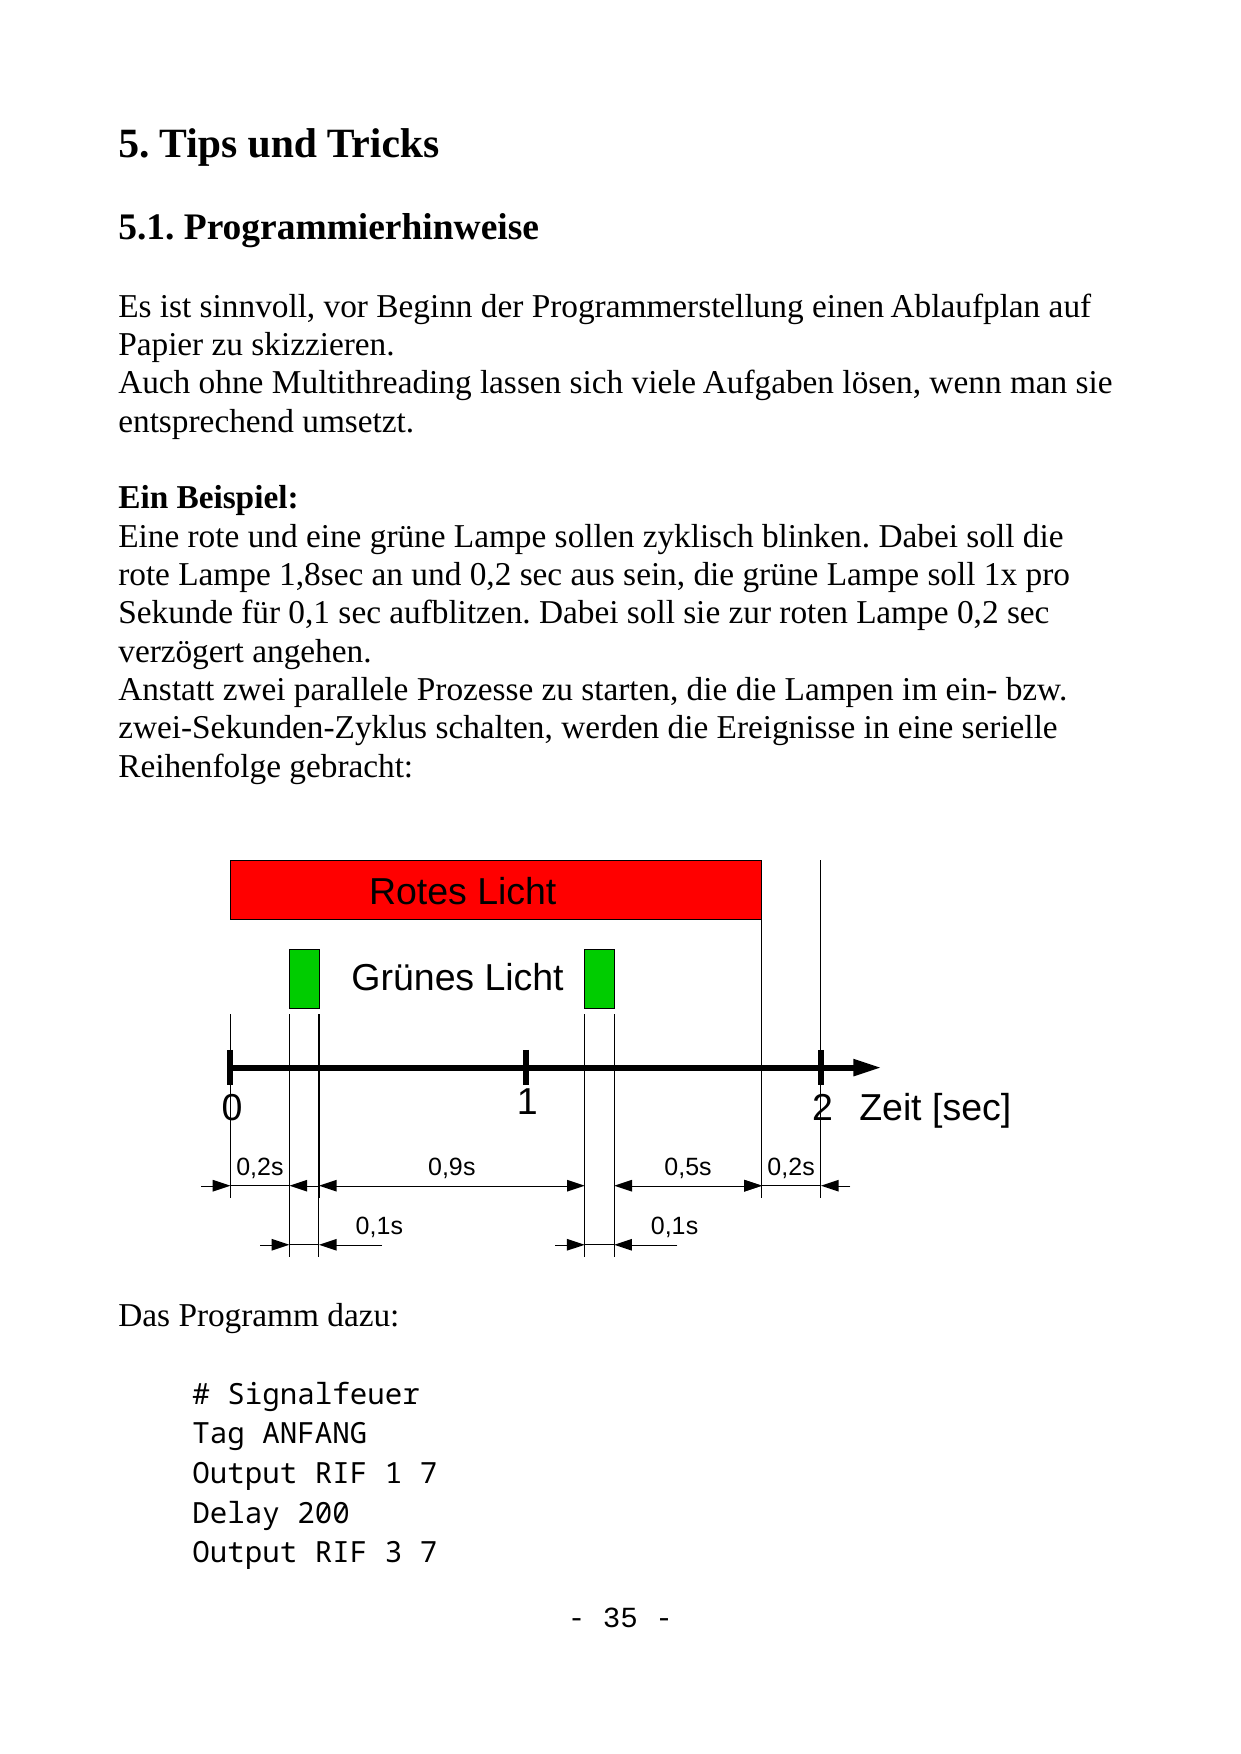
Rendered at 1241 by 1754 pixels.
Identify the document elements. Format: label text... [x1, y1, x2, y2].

text Tag ANFANG Output RIF 1 7 Delay 200 Output RIF 3 7 [118, 1413, 1122, 1571]
text Ein Beispiel: [118, 477, 1122, 516]
text Auch ohne Multithreading lassen sich viele Aufgaben lösen, wenn man sie entsprechend umsetzt. [118, 362, 1122, 439]
text Es ist sinnvoll, vor Beginn der Programmerstellung einen Ablaufplan auf Papier zu skizzieren. [118, 286, 1122, 362]
text Eine rote und eine grüne Lampe sollen zyklisch blinken. Dabei soll die rote Lampe 1,8sec an und 0,2 sec aus sein, die grüne Lampe soll 1x pro Sekunde für 0,1 sec aufblitzen. Dabei soll sie zur roten Lampe 0,2 sec verzögert angehen. [118, 516, 1122, 669]
text Das Programm dazu: [118, 1295, 1122, 1333]
text # Signalfeuer [118, 1373, 1122, 1413]
text 5. Tips und Tricks [118, 118, 1122, 166]
text Anstatt zwei parallele Prozesse zu starten, die die Lampen im ein- bzw. zwei-Sekunden-Zyklus schalten, werden die Ereignisse in eine serielle Reihenfolge gebracht: [118, 669, 1122, 784]
text 5.1. Programmierhinweise [118, 204, 1122, 247]
